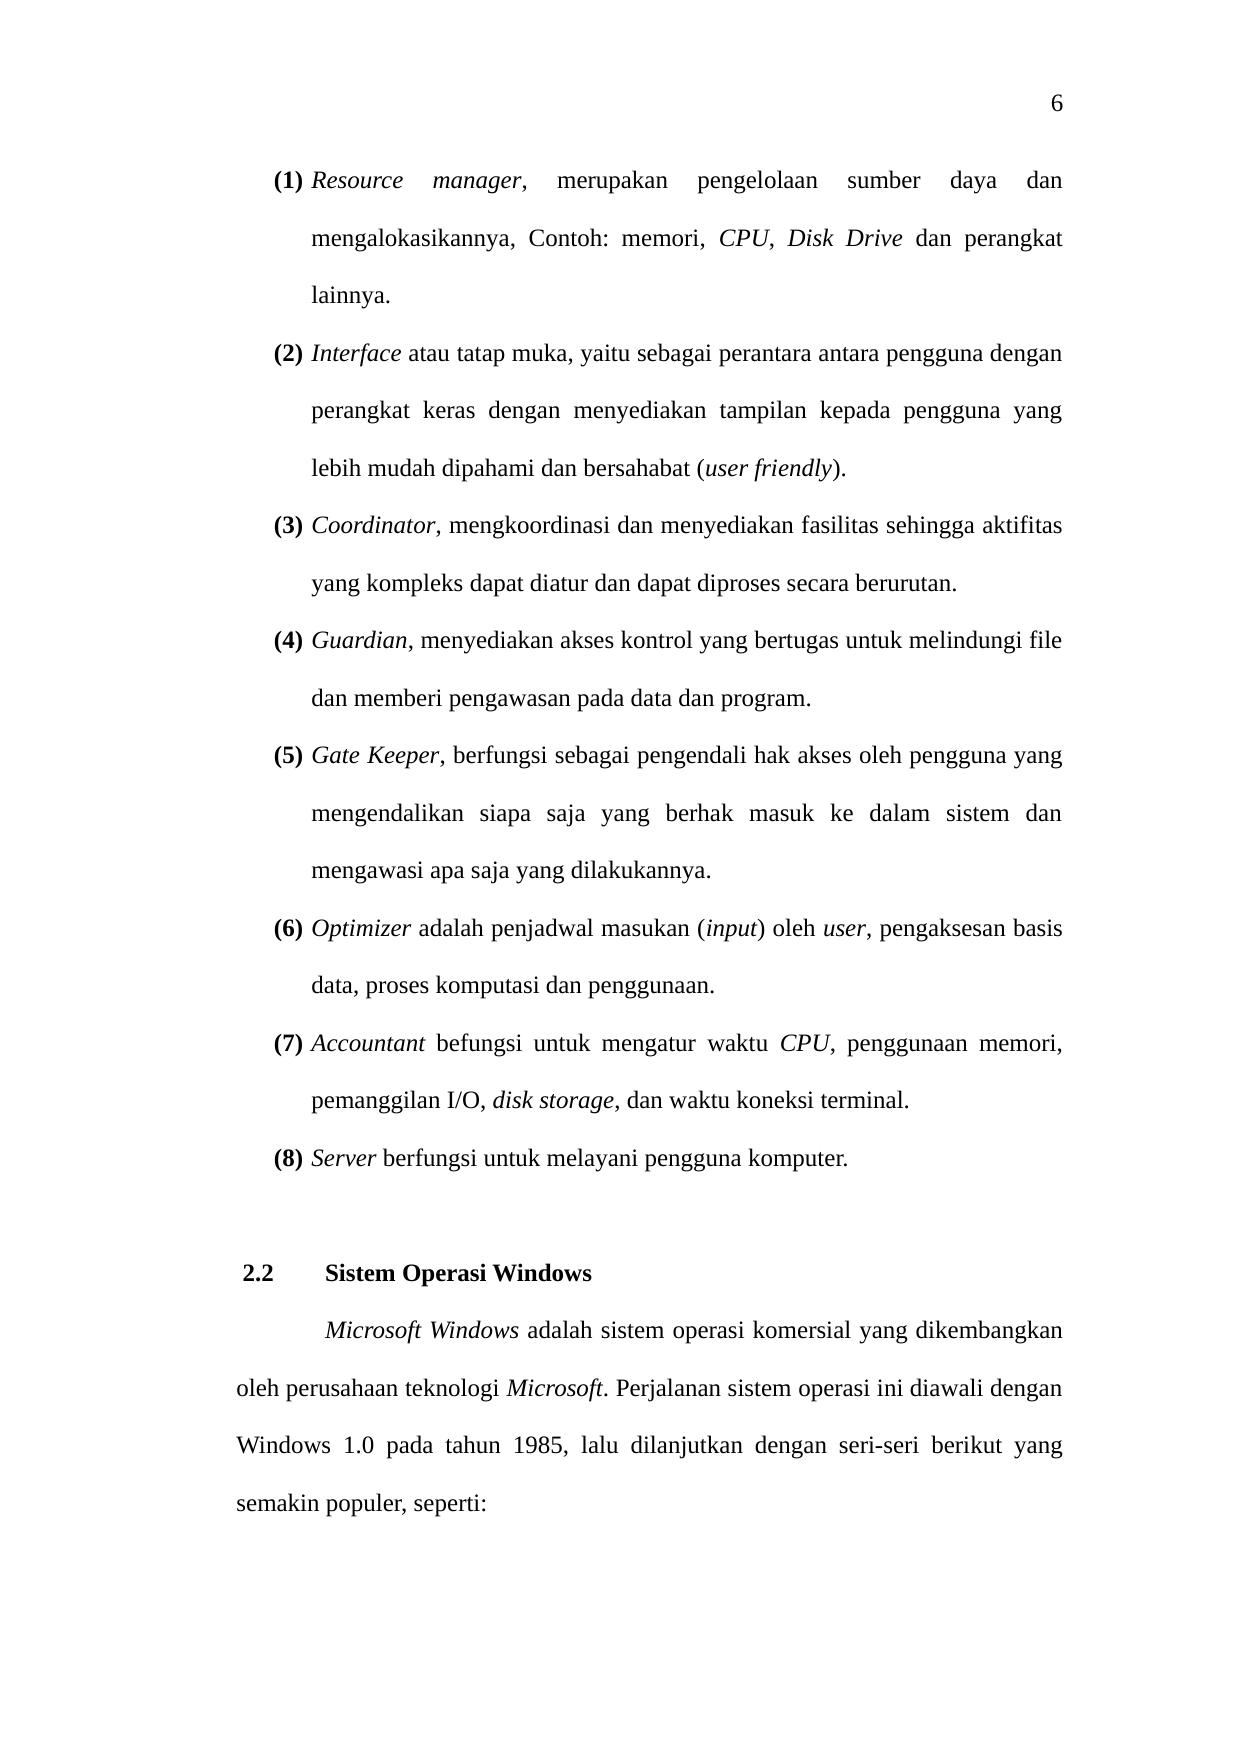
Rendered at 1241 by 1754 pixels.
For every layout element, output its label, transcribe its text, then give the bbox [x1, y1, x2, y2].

text Microsoft Windows adalah sistem operasi komersial yang dikembangkan oleh perusahaan teknologi Microsoft. Perjalanan sistem operasi ini diawali dengan Windows 1.0 pada tahun 1985, lalu dilanjutkan dengan seri-seri berikut yang semakin populer, seperti: [236, 1315, 1063, 1517]
list Interface atau tatap muka, yaitu sebagai perantara antara pengguna dengan perangkat keras dengan menyediakan tampilan kepada pengguna yang lebih mudah dipahami dan bersahabat (user friendly). [274, 338, 1063, 482]
list Optimizer adalah penjadwal masukan (input) oleh user, pengaksesan basis data, proses komputasi dan penggunaan. [274, 913, 1063, 999]
list Resource manager, merupakan pengelolaan sumber daya dan mengalokasikannya, Contoh: memori, CPU, Disk Drive dan perangkat lainnya. [274, 165, 1063, 309]
list Accountant befungsi untuk mengatur waktu CPU, penggunaan memori, pemanggilan I/O, disk storage, dan waktu koneksi terminal. [274, 1028, 1063, 1114]
subtitle Sistem Operasi Windows [236, 1258, 1063, 1287]
list Coordinator, mengkoordinasi dan menyediakan fasilitas sehingga aktifitas yang kompleks dapat diatur dan dapat diproses secara berurutan. [274, 510, 1063, 597]
list Gate Keeper, berfungsi sebagai pengendali hak akses oleh pengguna yang mengendalikan siapa saja yang berhak masuk ke dalam sistem dan mengawasi apa saja yang dilakukannya. [274, 740, 1063, 884]
list Guardian, menyediakan akses kontrol yang bertugas untuk melindungi file dan memberi pengawasan pada data dan program. [274, 625, 1063, 712]
list Server berfungsi untuk melayani pengguna komputer. [274, 1143, 1063, 1172]
